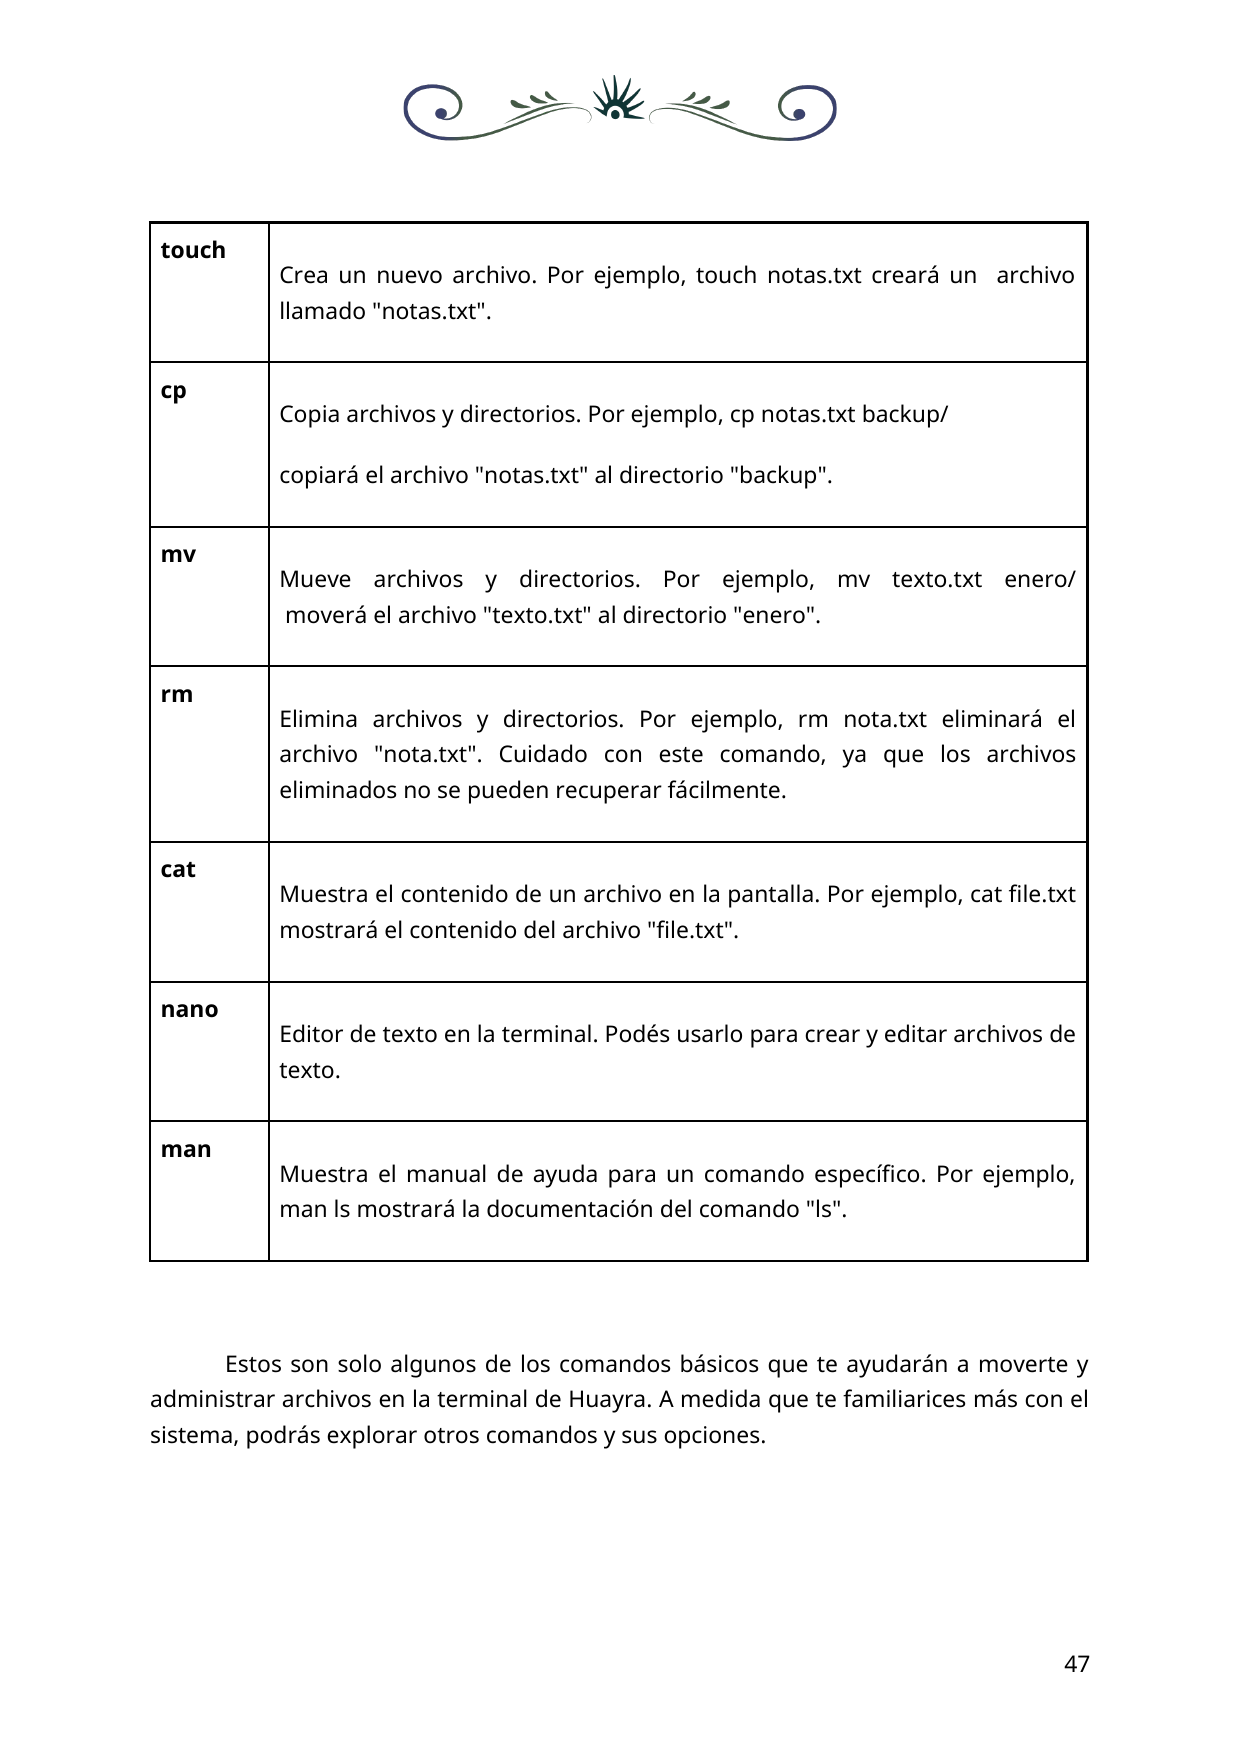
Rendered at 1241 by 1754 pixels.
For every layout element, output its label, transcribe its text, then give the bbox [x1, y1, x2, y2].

text Estos son solo algunos de los comandos básicos que te ayudarán a moverte y administrar archivos en la terminal de Huayra. A medida que te familiarices más con el sistema, podrás explorar otros comandos y sus opciones. [150, 1347, 1090, 1451]
table_cell cp [151, 363, 268, 526]
table_cell Crea un nuevo archivo. Por ejemplo, touch notas.txt creará un archivo llamado "notas.txt". [270, 224, 1086, 361]
table_cell man [151, 1122, 268, 1260]
table_cell Mueve archivos y directorios. Por ejemplo, mv texto.txt enero/ moverá el archivo "texto.txt" al directorio "enero". [270, 528, 1086, 665]
table_cell Muestra el manual de ayuda para un comando específico. Por ejemplo, man ls mostrará la documentación del comando "ls". [270, 1122, 1086, 1260]
table_cell Elimina archivos y directorios. Por ejemplo, rm nota.txt eliminará el archivo "nota.txt". Cuidado con este comando, ya que los archivos eliminados no se pueden recuperar fácilmente. [270, 667, 1086, 841]
table_cell Muestra el contenido de un archivo en la pantalla. Por ejemplo, cat file.txt mostrará el contenido del archivo "file.txt". [270, 843, 1086, 981]
table_cell Copia archivos y directorios. Por ejemplo, cp notas.txt backup/ copiará el archivo "notas.txt" al directorio "backup". [270, 363, 1086, 526]
table_cell cat [151, 843, 268, 981]
table_cell mv [151, 528, 268, 665]
table_cell Editor de texto en la terminal. Podés usarlo para crear y editar archivos de texto. [270, 983, 1086, 1120]
table_cell nano [151, 983, 268, 1120]
picture [403, 75, 837, 141]
table_cell touch [151, 224, 268, 361]
table_cell rm [151, 667, 268, 841]
